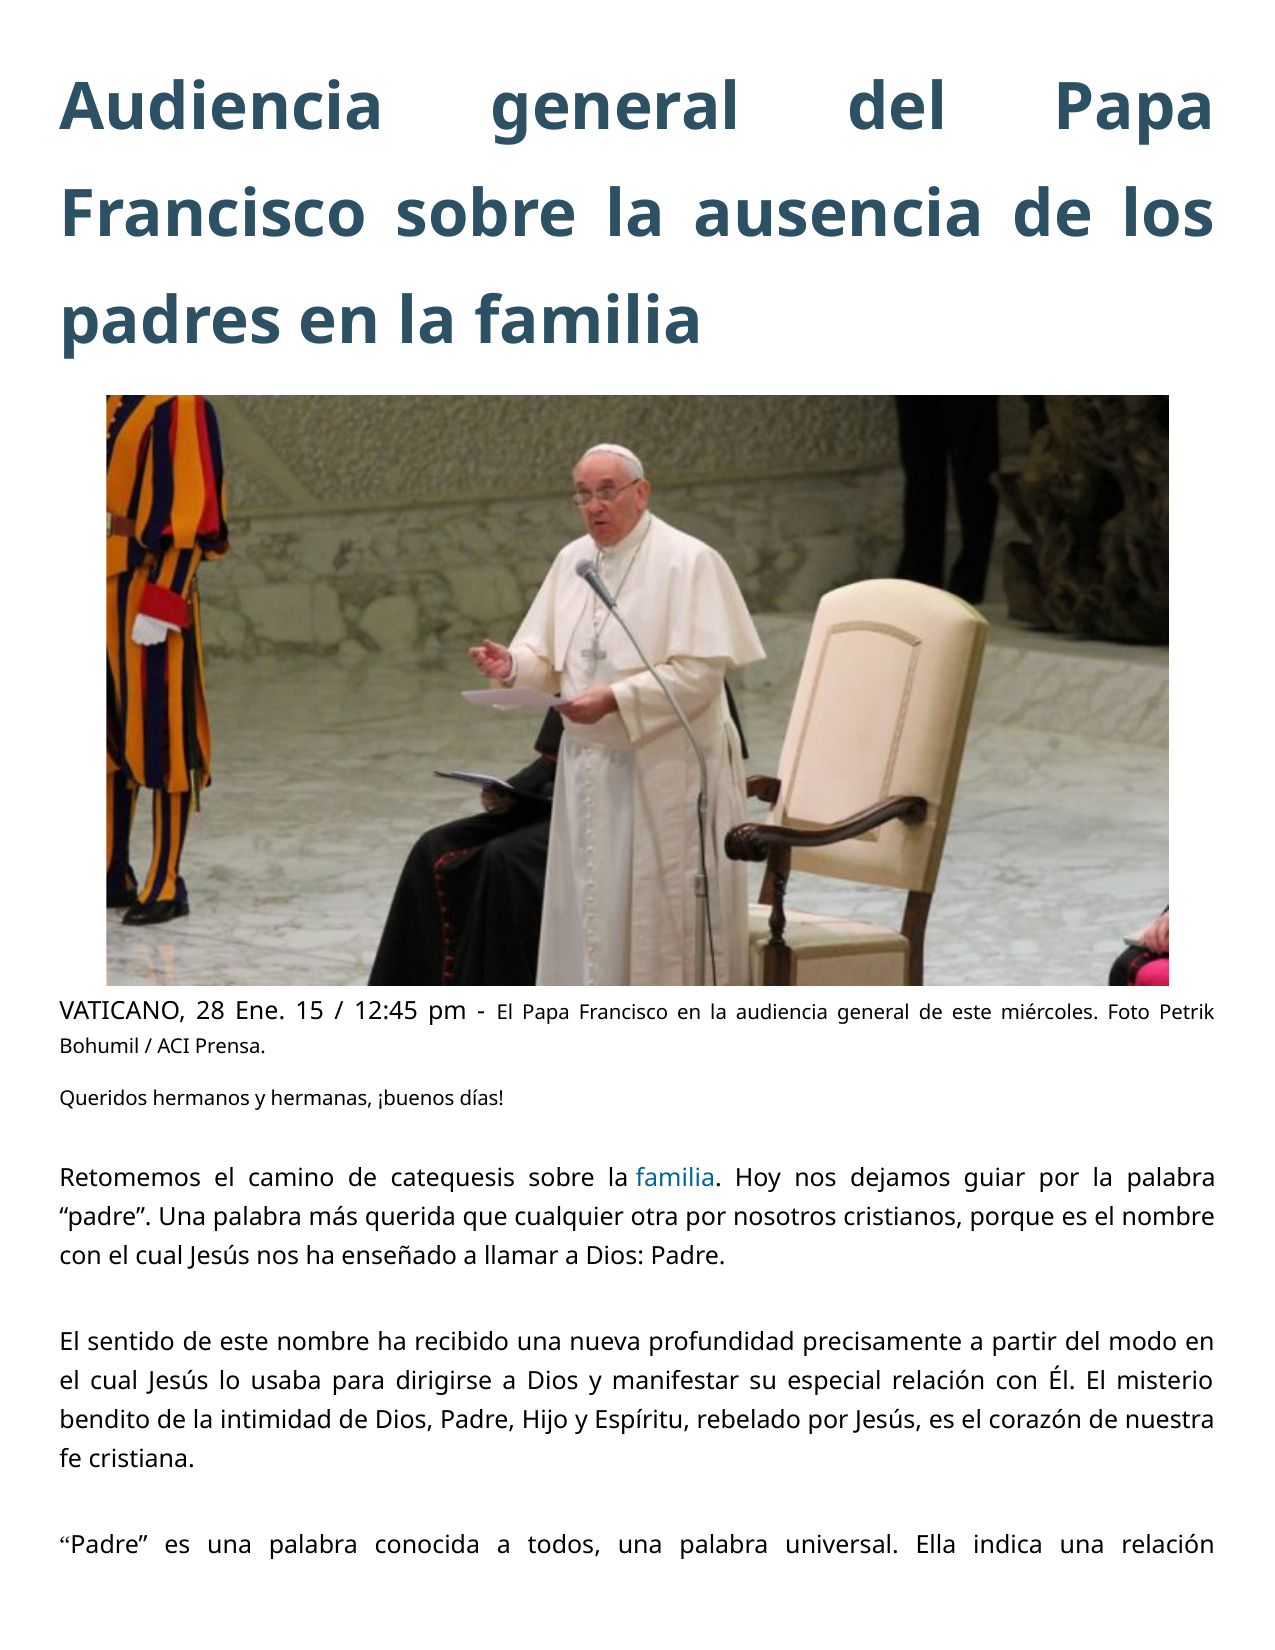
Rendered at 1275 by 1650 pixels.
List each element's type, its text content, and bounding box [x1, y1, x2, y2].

text Queridos hermanos y hermanas, ¡buenos días! [59, 1083, 1216, 1111]
text El sentido de este nombre ha recibido una nueva profundidad precisamente a partir del modo en el cual Jesús lo usaba para dirigirse a Dios y manifestar su especial relación con Él. El misterio bendito de la intimidad de Dios, Padre, Hijo y Espíritu, rebelado por Jesús, es el corazón de nuestra fe cristiana. [59, 1318, 1216, 1475]
text “Padre” es una palabra conocida a todos, una palabra universal. Ella indica una relación [59, 1522, 1216, 1561]
picture [106, 395, 1169, 986]
subtitle Audiencia general del Papa Francisco sobre la ausencia de los padres en la familia [59, 59, 1216, 363]
text Retomemos el camino de catequesis sobre la familia. Hoy nos dejamos guiar por la palabra “padre”. Una palabra más querida que cualquier otra por nosotros cristianos, porque es el nombre con el cual Jesús nos ha enseñado a llamar a Dios: Padre. [59, 1154, 1216, 1272]
text VATICANO, 28 Ene. 15 / 12:45 pm - El Papa Francisco en la audiencia general de este miércoles. Foto Petrik Bohumil / ACI Prensa. [59, 398, 1216, 1060]
